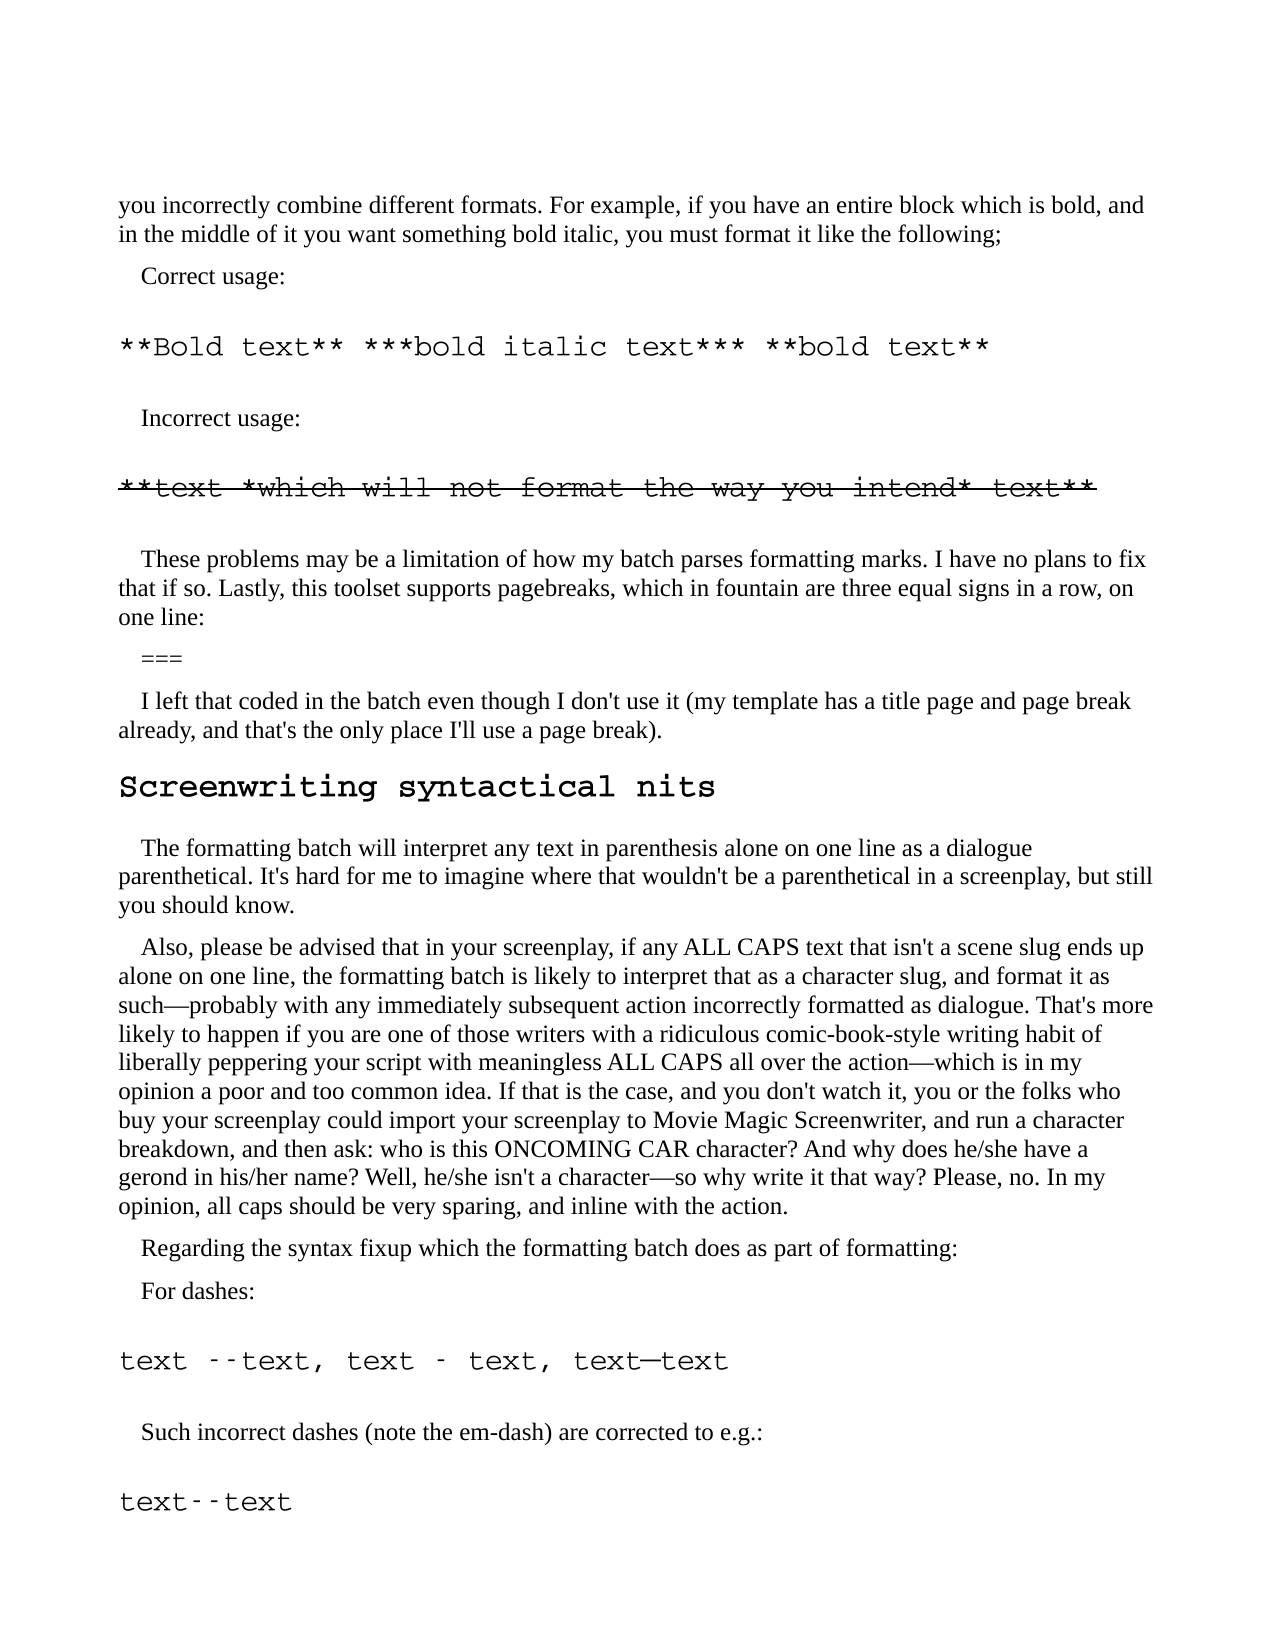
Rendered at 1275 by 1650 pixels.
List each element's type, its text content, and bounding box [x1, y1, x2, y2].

text These problems may be a limitation of how my batch parses formatting marks. I have no plans to fix that if so. Lastly, this toolset supports pagebreaks, which in fountain are three equal signs in a row, on one line: [118, 544, 1157, 630]
text For dashes: [118, 1276, 1157, 1304]
text text--text [118, 1486, 1157, 1519]
text Such incorrect dashes (note the em-dash) are corrected to e.g.: [118, 1417, 1157, 1446]
text Regarding the syntax fixup which the formatting batch does as part of formatting: [118, 1233, 1157, 1262]
text Also, please be advised that in your screenplay, if any ALL CAPS text that isn't a scene slug ends up alone on one line, the formatting batch is likely to interpret that as a character slug, and format it as such—probably with any immediately subsequent action incorrectly formatted as dialogue. That's more likely to happen if you are one of those writers with a ridiculous comic-book-style writing habit of liberally peppering your script with meaningless ALL CAPS all over the action—which is in my opinion a poor and too common idea. If that is the case, and you don't watch it, you or the folks who buy your screenplay could import your screenplay to Movie Magic Screenwriter, and run a character breakdown, and then ask: who is this ONCOMING CAR character? And why does he/she have a gerond in his/her name? Well, he/she isn't a character—so why write it that way? Please, no. In my opinion, all caps should be very sparing, and inline with the action. [118, 932, 1157, 1220]
text I left that coded in the batch even though I don't use it (my template has a title page and page break already, and that's the only place I'll use a page break). [118, 686, 1157, 744]
subtitle Screenwriting syntactical nits [118, 769, 1157, 807]
text The formatting batch will interpret any text in parenthesis alone on one line as a dialogue parenthetical. It's hard for me to imagine where that wouldn't be a parenthetical in a screenplay, but still you should know. [118, 833, 1157, 919]
text text --text, text - text, text—text [118, 1345, 1157, 1378]
text === [118, 644, 1157, 673]
text **Bold text** ***bold italic text*** **bold text** [118, 331, 1157, 364]
text Correct usage: [118, 261, 1157, 290]
text **text *which will not format the way you intend* text** [118, 472, 1157, 505]
text you incorrectly combine different formats. For example, if you have an entire block which is bold, and in the middle of it you want something bold italic, you must format it like the following; [118, 190, 1157, 248]
text Incorrect usage: [118, 403, 1157, 432]
